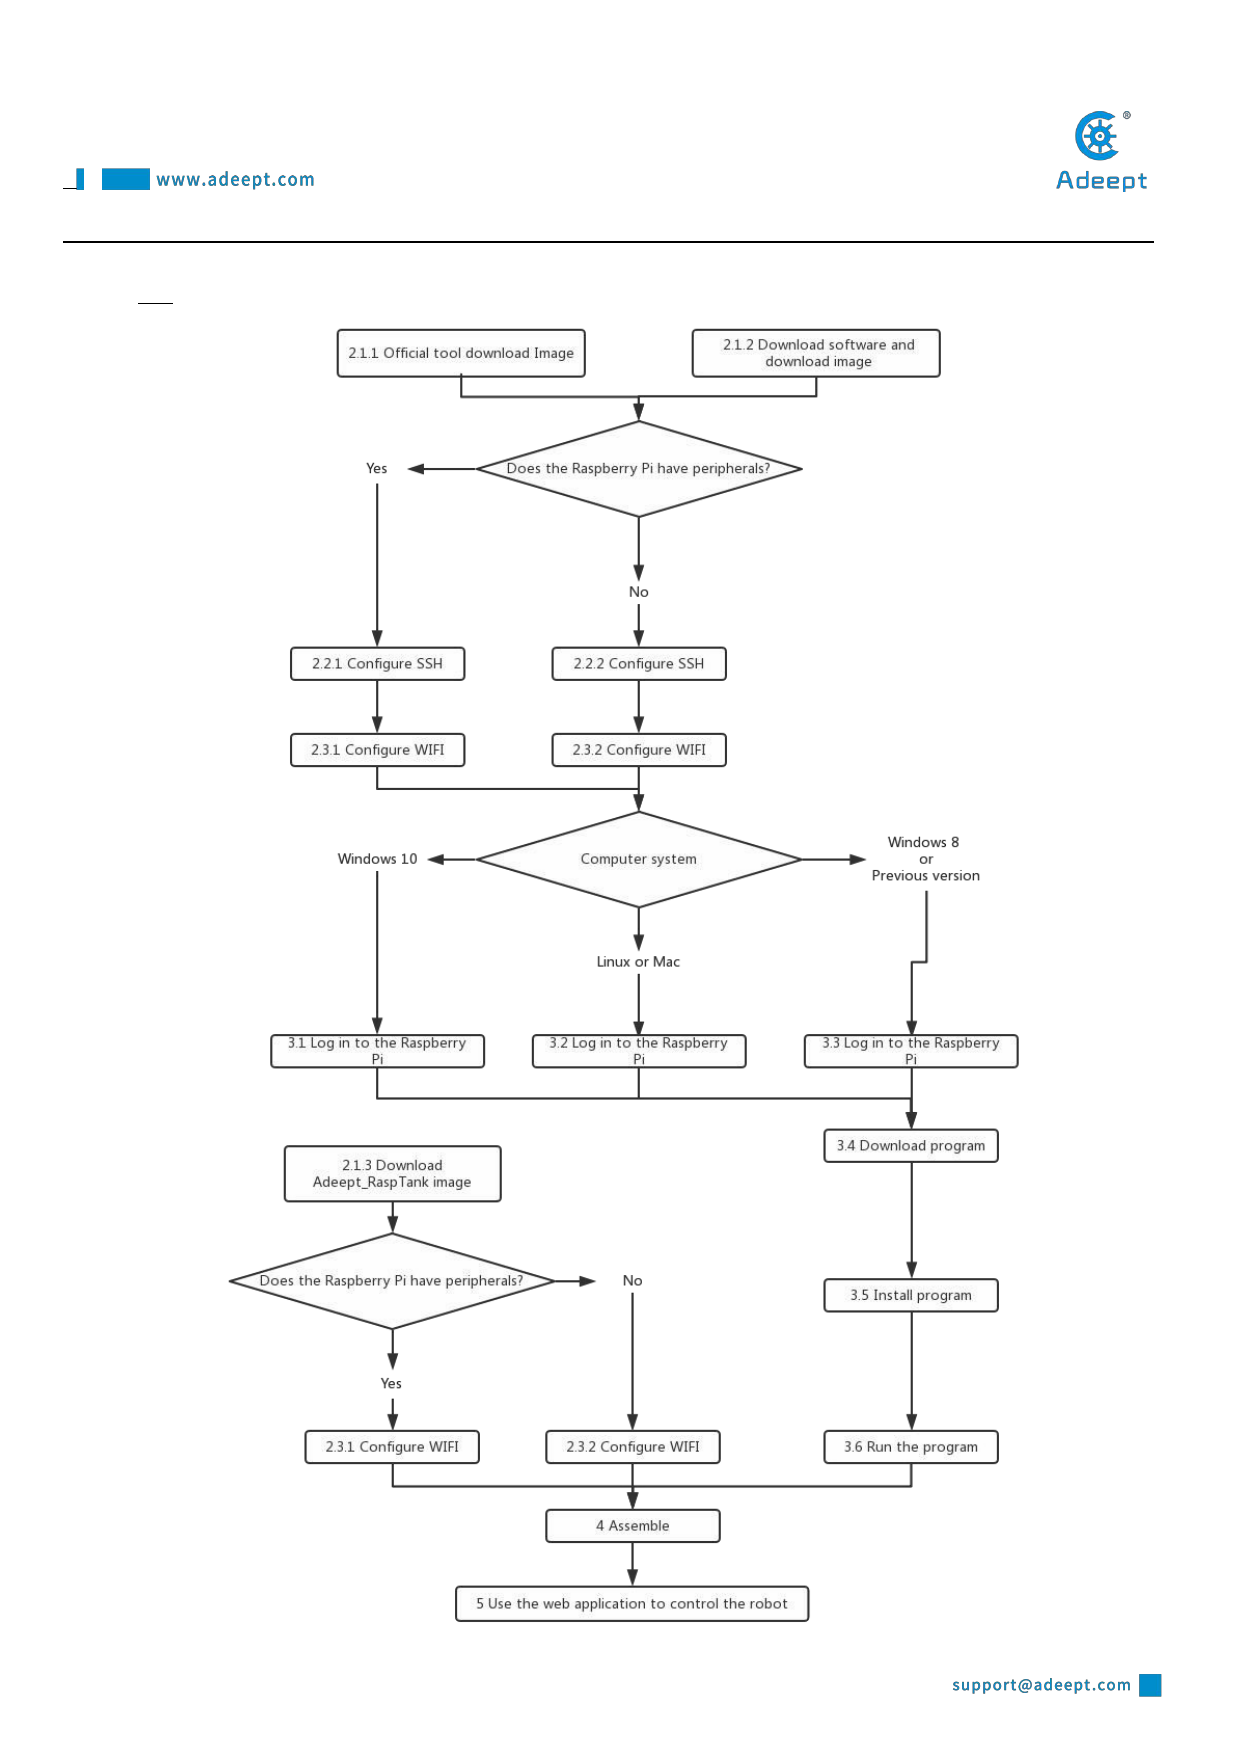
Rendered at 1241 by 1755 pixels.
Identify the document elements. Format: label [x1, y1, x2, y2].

picture [75, 167, 343, 191]
picture [1056, 111, 1147, 192]
picture [180, 280, 1139, 1697]
